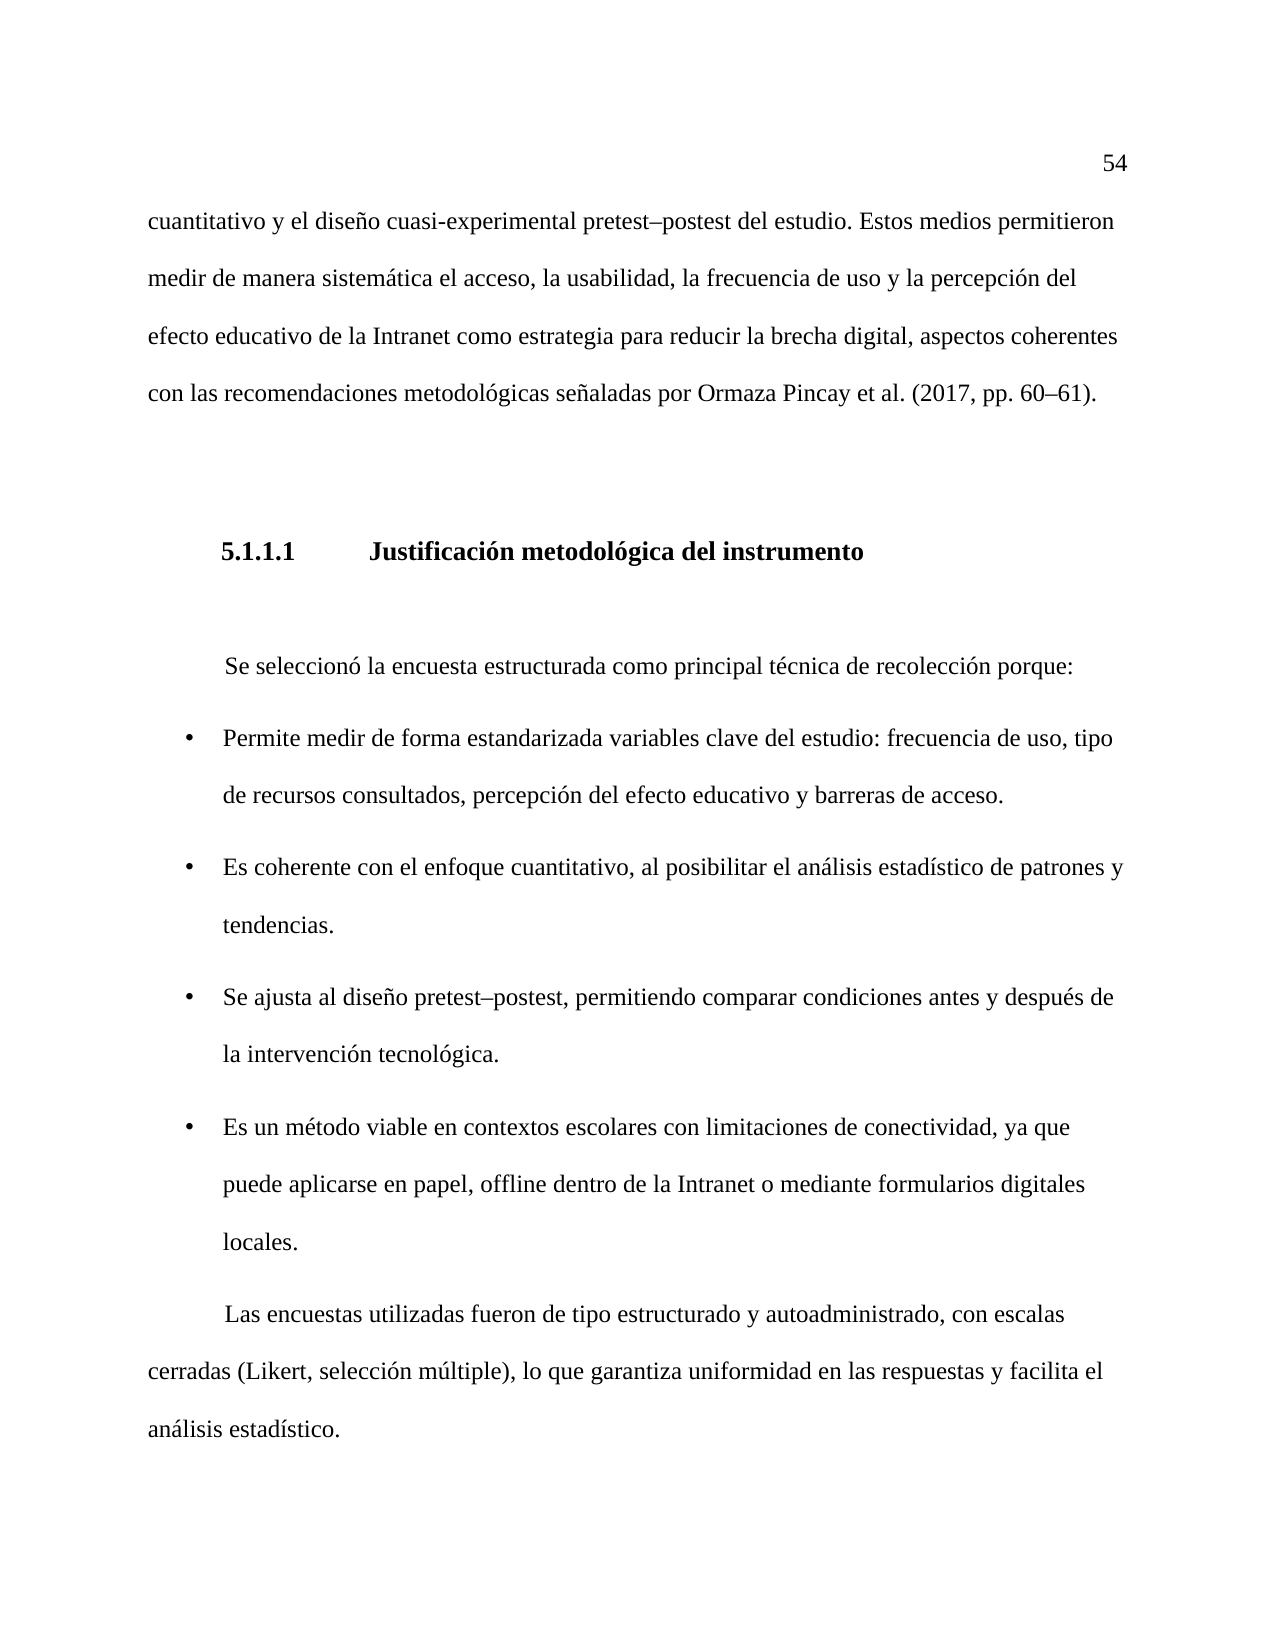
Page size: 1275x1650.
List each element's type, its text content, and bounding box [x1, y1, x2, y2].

text Se seleccionó la encuesta estructurada como principal técnica de recolección porque: [148, 651, 1127, 679]
subtitle Justificación metodológica del instrumento [221, 535, 1127, 566]
list Es coherente con el enfoque cuantitativo, al posibilitar el análisis estadístico de patrones y tendencias. [185, 852, 1127, 939]
text cuantitativo y el diseño cuasi-experimental pretest–postest del estudio. Estos medios permitieron medir de manera sistemática el acceso, la usabilidad, la frecuencia de uso y la percepción del efecto educativo de la Intranet como estrategia para reducir la brecha digital, aspectos coherentes con las recomendaciones metodológicas señaladas por Ormaza Pincay et al. (2017, pp. 60–61). [148, 206, 1127, 407]
list Se ajusta al diseño pretest–postest, permitiendo comparar condiciones antes y después de la intervención tecnológica. [185, 982, 1127, 1068]
text Las encuestas utilizadas fueron de tipo estructurado y autoadministrado, con escalas cerradas (Likert, selección múltiple), lo que garantiza uniformidad en las respuestas y facilita el análisis estadístico. [148, 1299, 1127, 1442]
list Permite medir de forma estandarizada variables clave del estudio: frecuencia de uso, tipo de recursos consultados, percepción del efecto educativo y barreras de acceso. [185, 723, 1127, 809]
list Es un método viable en contextos escolares con limitaciones de conectividad, ya que puede aplicarse en papel, offline dentro de la Intranet o mediante formularios digitales locales. [185, 1112, 1127, 1255]
